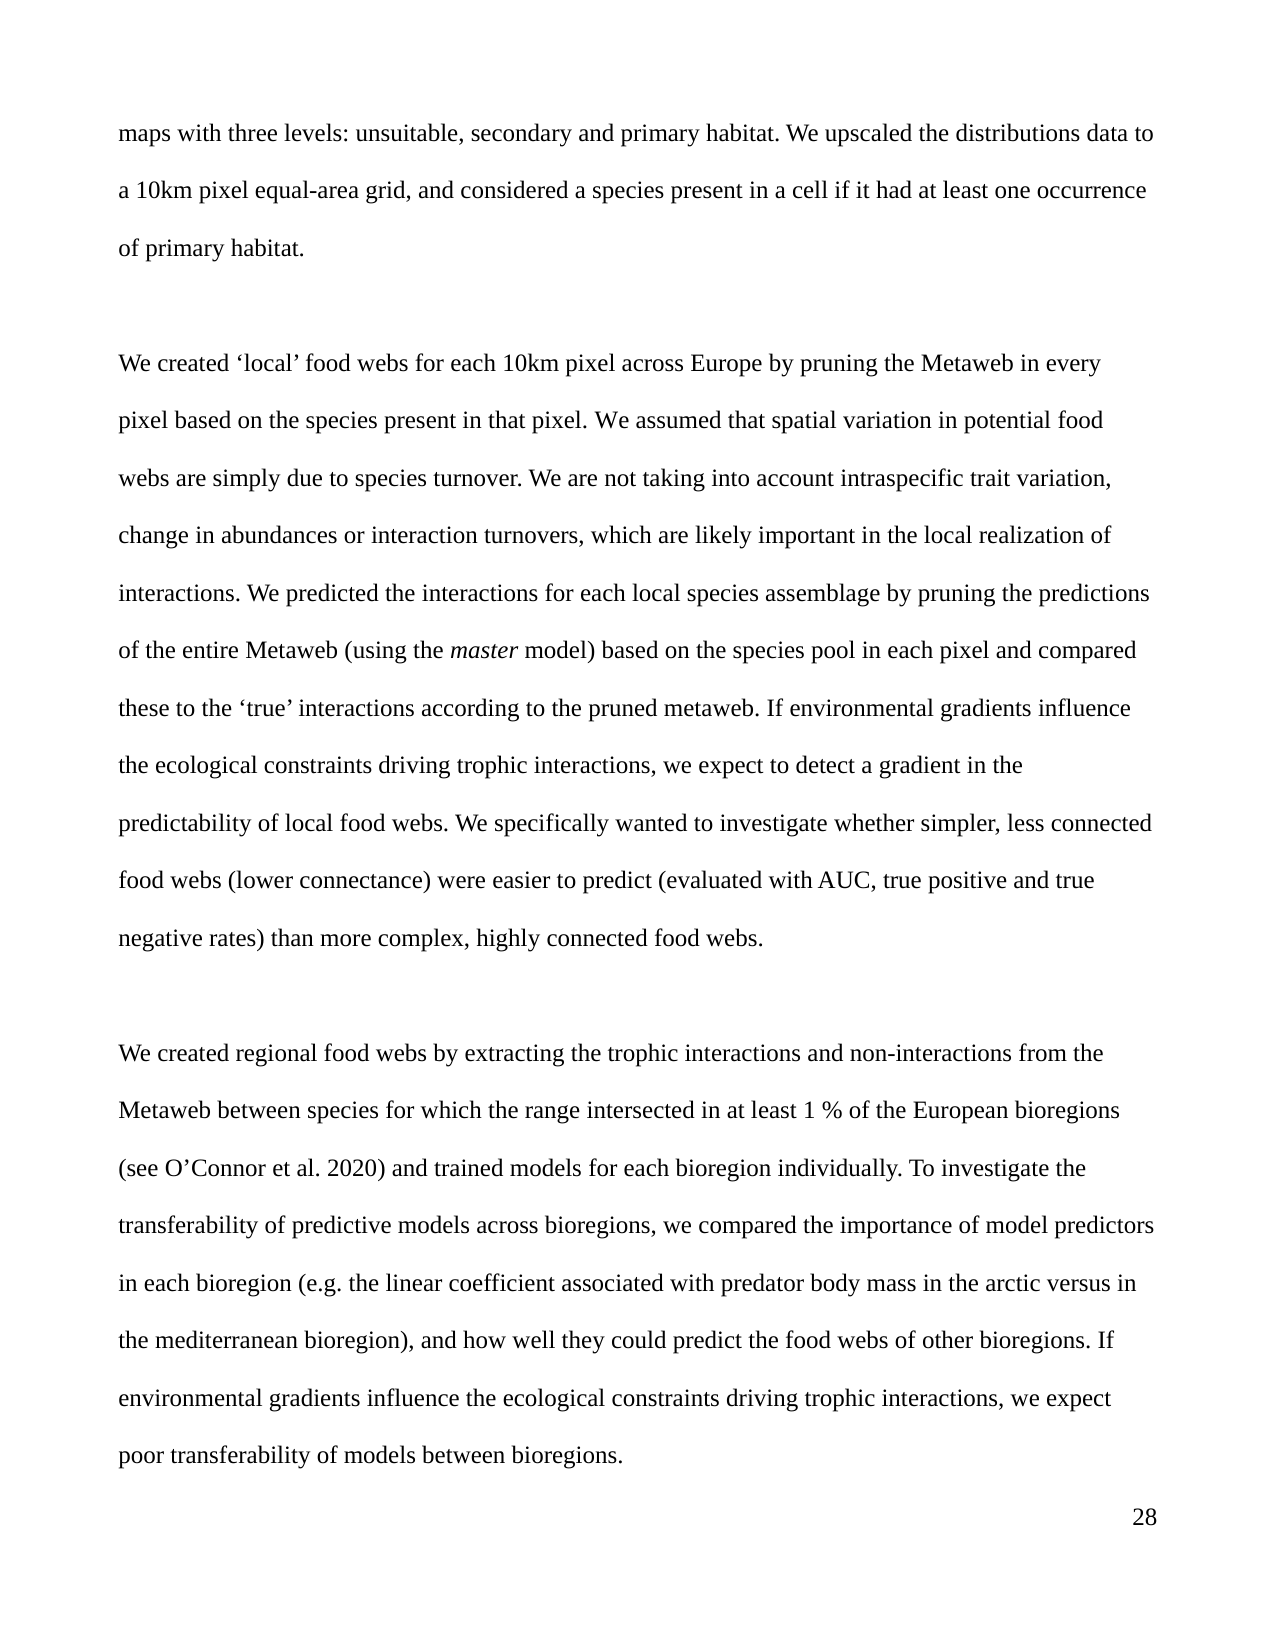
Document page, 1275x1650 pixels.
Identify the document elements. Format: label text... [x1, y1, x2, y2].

text We created ‘local’ food webs for each 10km pixel across Europe by pruning the Metaweb in every pixel based on the species present in that pixel. We assumed that spatial variation in potential food webs are simply due to species turnover. We are not taking into account intraspecific trait variation, change in abundances or interaction turnovers, which are likely important in the local realization of interactions. We predicted the interactions for each local species assemblage by pruning the predictions of the entire Metaweb (using the master model) based on the species pool in each pixel and compared these to the ‘true’ interactions according to the pruned metaweb. If environmental gradients influence the ecological constraints driving trophic interactions, we expect to detect a gradient in the predictability of local food webs. We specifically wanted to investigate whether simpler, less connected food webs (lower connectance) were easier to predict (evaluated with AUC, true positive and true negative rates) than more complex, highly connected food webs. [118, 348, 1157, 952]
text maps with three levels: unsuitable, secondary and primary habitat. We upscaled the distributions data to a 10km pixel equal-area grid, and considered a species present in a cell if it had at least one occurrence of primary habitat. [118, 118, 1157, 262]
text We created regional food webs by extracting the trophic interactions and non-interactions from the Metaweb between species for which the range intersected in at least 1 % of the European bioregions (see O’Connor et al. 2020) and trained models for each bioregion individually. To investigate the transferability of predictive models across bioregions, we compared the importance of model predictors in each bioregion (e.g. the linear coefficient associated with predator body mass in the arctic versus in the mediterranean bioregion), and how well they could predict the food webs of other bioregions. If environmental gradients influence the ecological constraints driving trophic interactions, we expect poor transferability of models between bioregions. [118, 1038, 1157, 1469]
